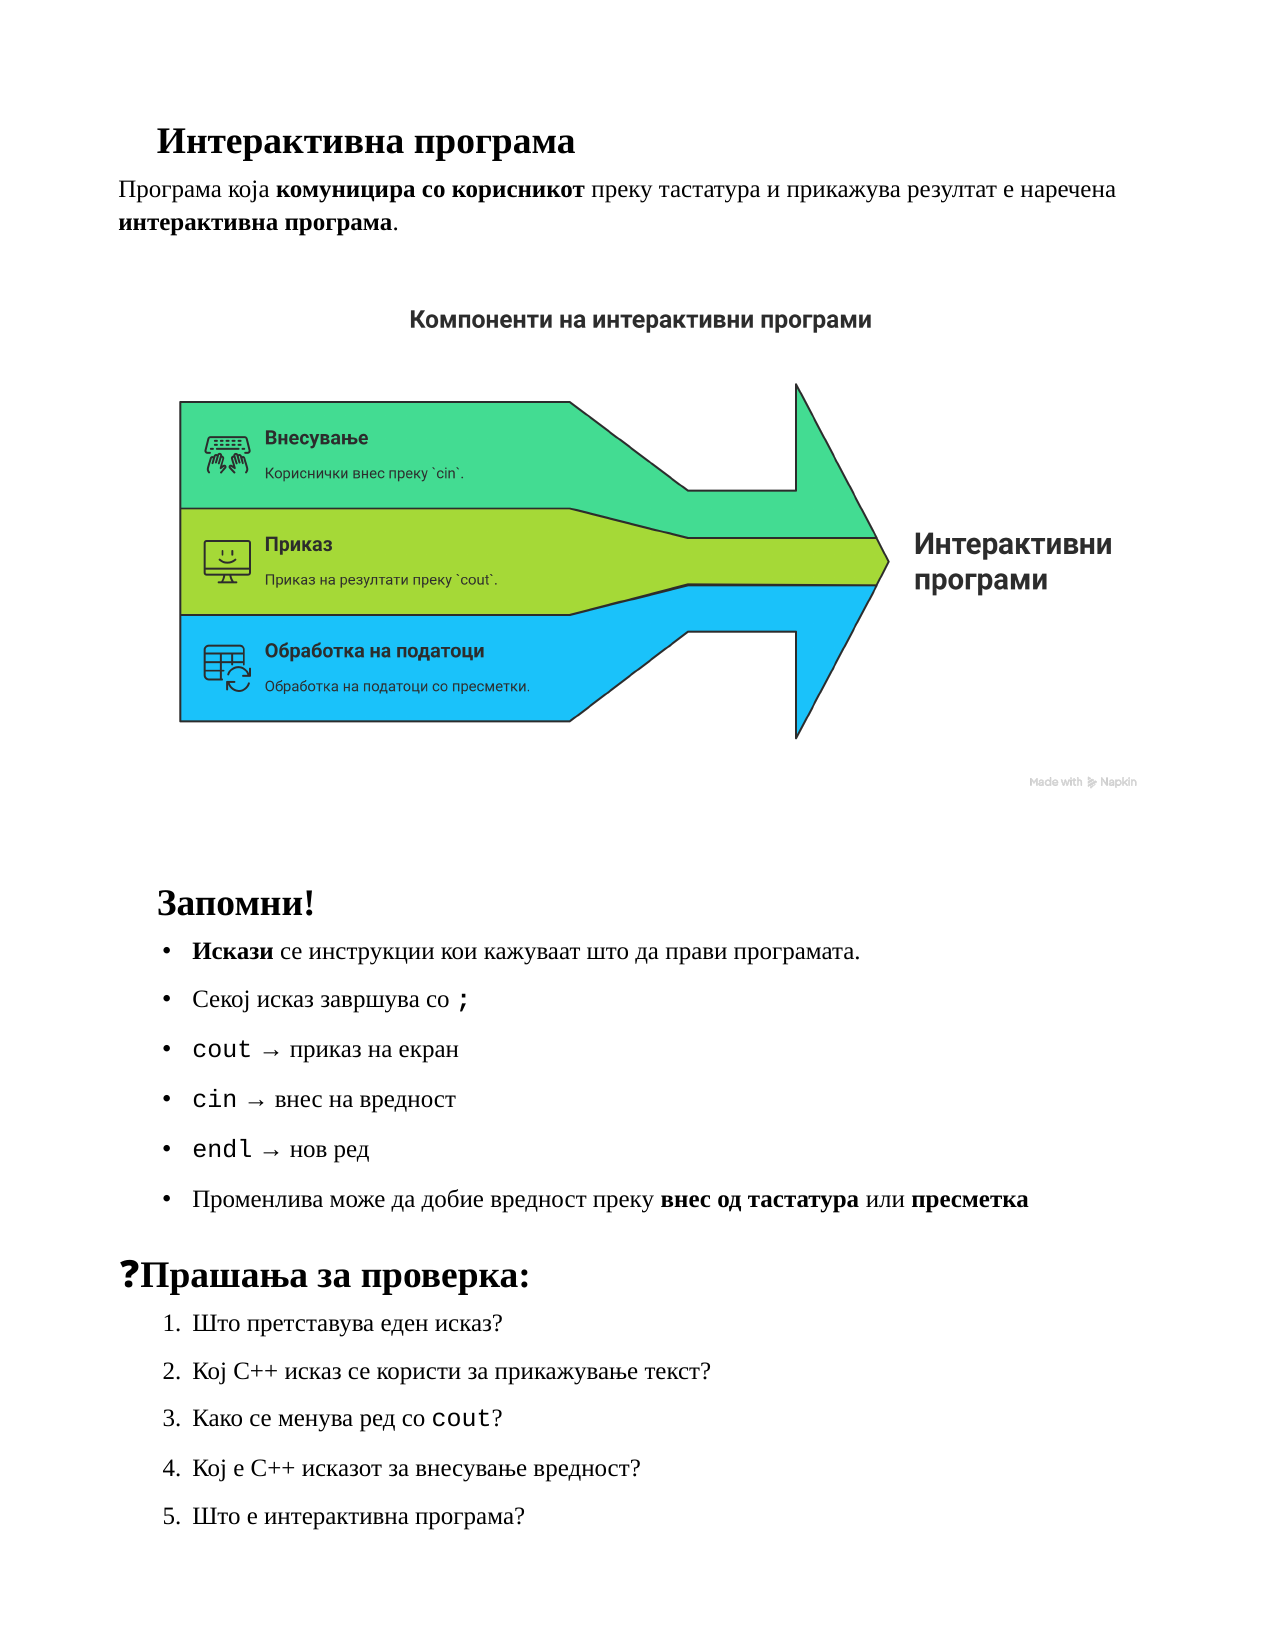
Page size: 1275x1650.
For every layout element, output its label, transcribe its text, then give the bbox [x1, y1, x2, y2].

list Што претставува еден исказ? [162, 1308, 1157, 1337]
subtitle 📝 Запомни! [118, 881, 1157, 924]
list Секој исказ завршува со ; [162, 984, 1157, 1015]
list Како се менува ред со cout? [162, 1403, 1157, 1434]
list Искази се инструкции кои кажуваат што да прави програмата. [162, 936, 1157, 965]
list endl → нов ред [162, 1134, 1157, 1165]
list Кој е C++ исказот за внесување вредност? [162, 1453, 1157, 1482]
text Програма која комуницира со корисникот преку тастатура и прикажува резултат е наречена интерактивна програма. [118, 174, 1157, 236]
picture [121, 254, 1160, 809]
list Што е интерактивна програма? [162, 1501, 1157, 1530]
list Променлива може да добие вредност преку внес од тастатура или пресметка [162, 1184, 1157, 1213]
list cout → приказ на екран [162, 1034, 1157, 1065]
subtitle 🔄 Интерактивна програма [118, 118, 1157, 161]
list cin → внес на вредност [162, 1084, 1157, 1115]
subtitle ❓Прашања за проверка: [118, 1252, 1157, 1296]
list Кој C++ исказ се користи за прикажување текст? [162, 1356, 1157, 1384]
